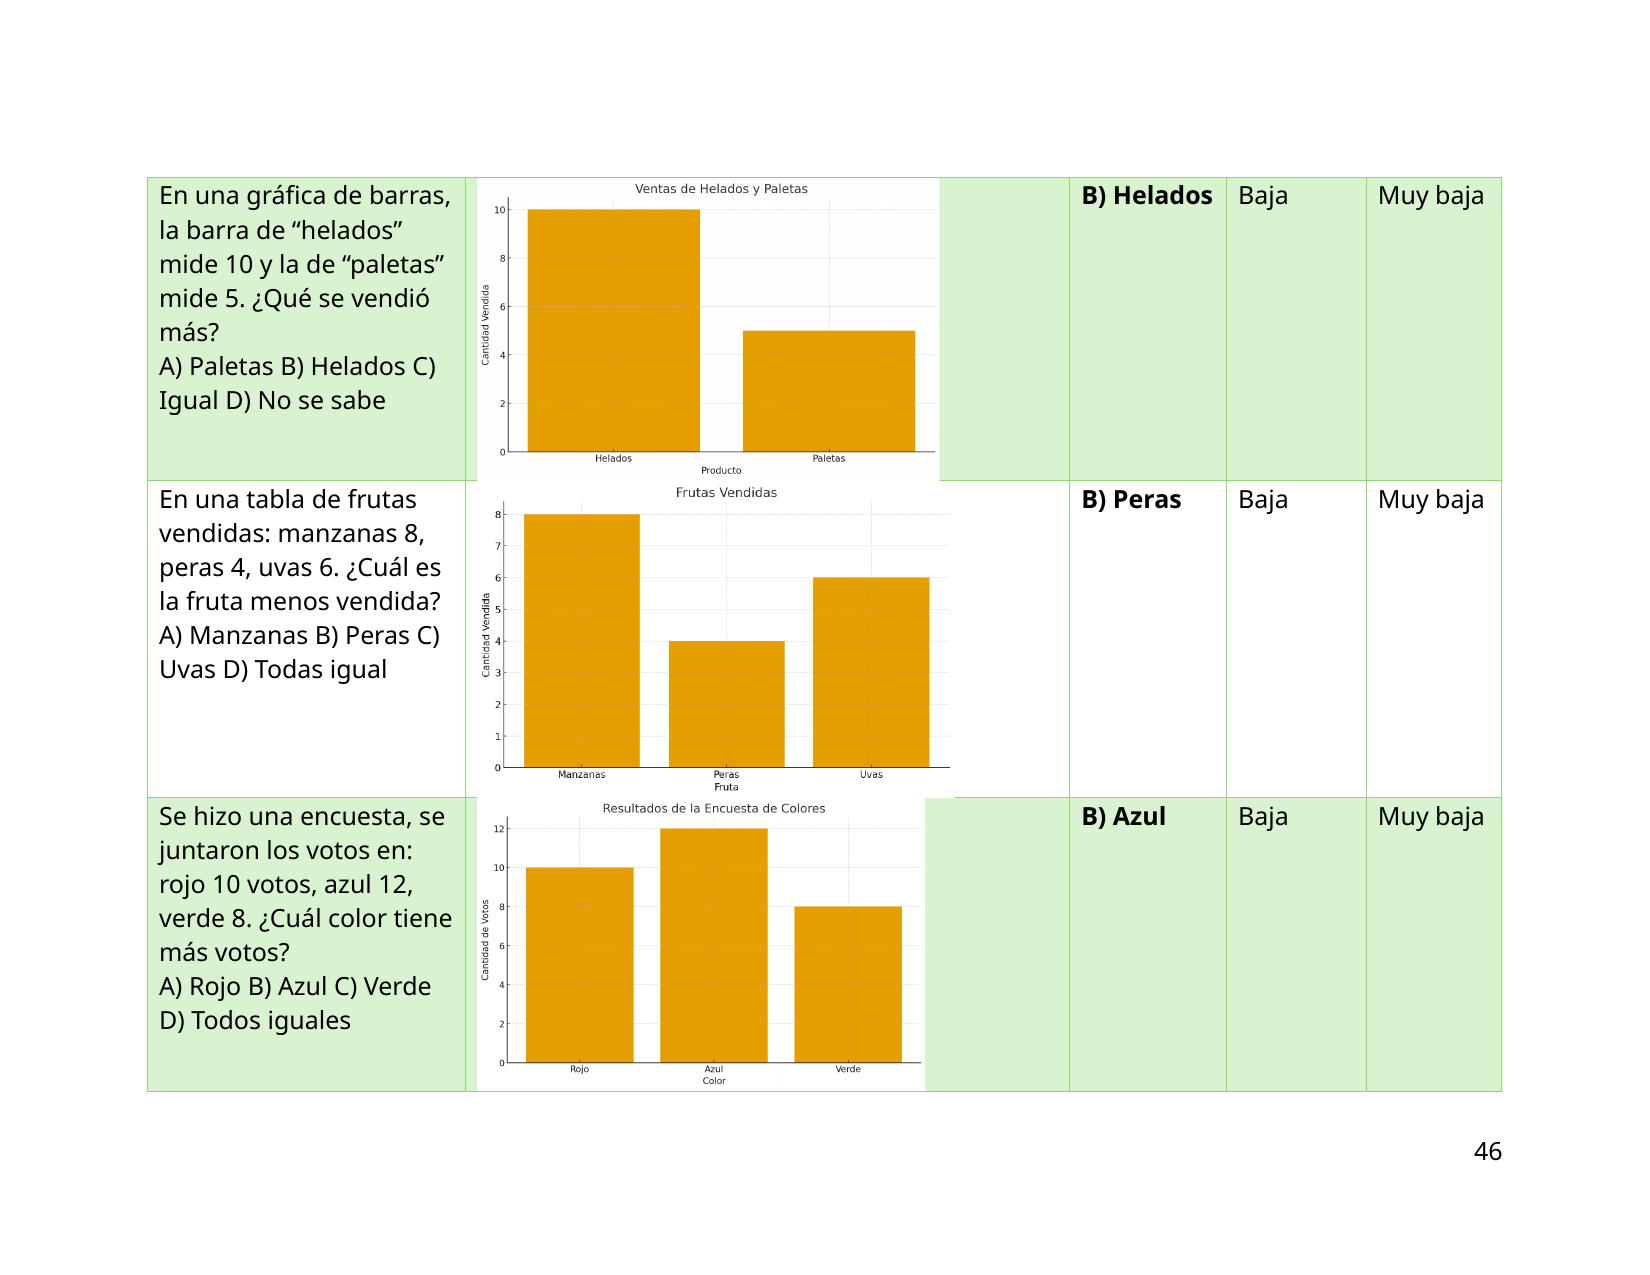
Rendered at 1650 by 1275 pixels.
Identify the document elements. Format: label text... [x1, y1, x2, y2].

table_cell [926, 798, 1069, 1091]
picture [477, 178, 955, 1091]
table_cell Muy baja [1367, 798, 1501, 1091]
table_cell Muy baja [1367, 178, 1501, 480]
table_cell B) Azul [1070, 798, 1226, 1091]
table_cell [466, 481, 477, 797]
table_cell En una tabla de frutas vendidas: manzanas 8, peras 4, uvas 6. ¿Cuál es la fruta menos vendida? A) Manzanas B) Peras C) Uvas D) Todas igual [148, 481, 465, 797]
table_cell [955, 481, 1069, 797]
table_cell [466, 798, 477, 1091]
table_cell En una gráfica de barras, la barra de “helados” mide 10 y la de “paletas” mide 5. ¿Qué se vendió más? A) Paletas B) Helados C) Igual D) No se sabe [148, 178, 465, 480]
table_cell Muy baja [1367, 481, 1501, 797]
table_cell Se hizo una encuesta, se juntaron los votos en: rojo 10 votos, azul 12, verde 8. ¿Cuál color tiene más votos? A) Rojo B) Azul C) Verde D) Todos iguales [148, 798, 465, 1091]
table_cell [466, 178, 477, 480]
table_cell [940, 178, 1069, 480]
table_cell Baja [1227, 178, 1366, 480]
table_cell Baja [1227, 798, 1366, 1091]
table_cell B) Peras [1070, 481, 1226, 797]
table_cell Baja [1227, 481, 1366, 797]
table_cell B) Helados [1070, 178, 1226, 480]
